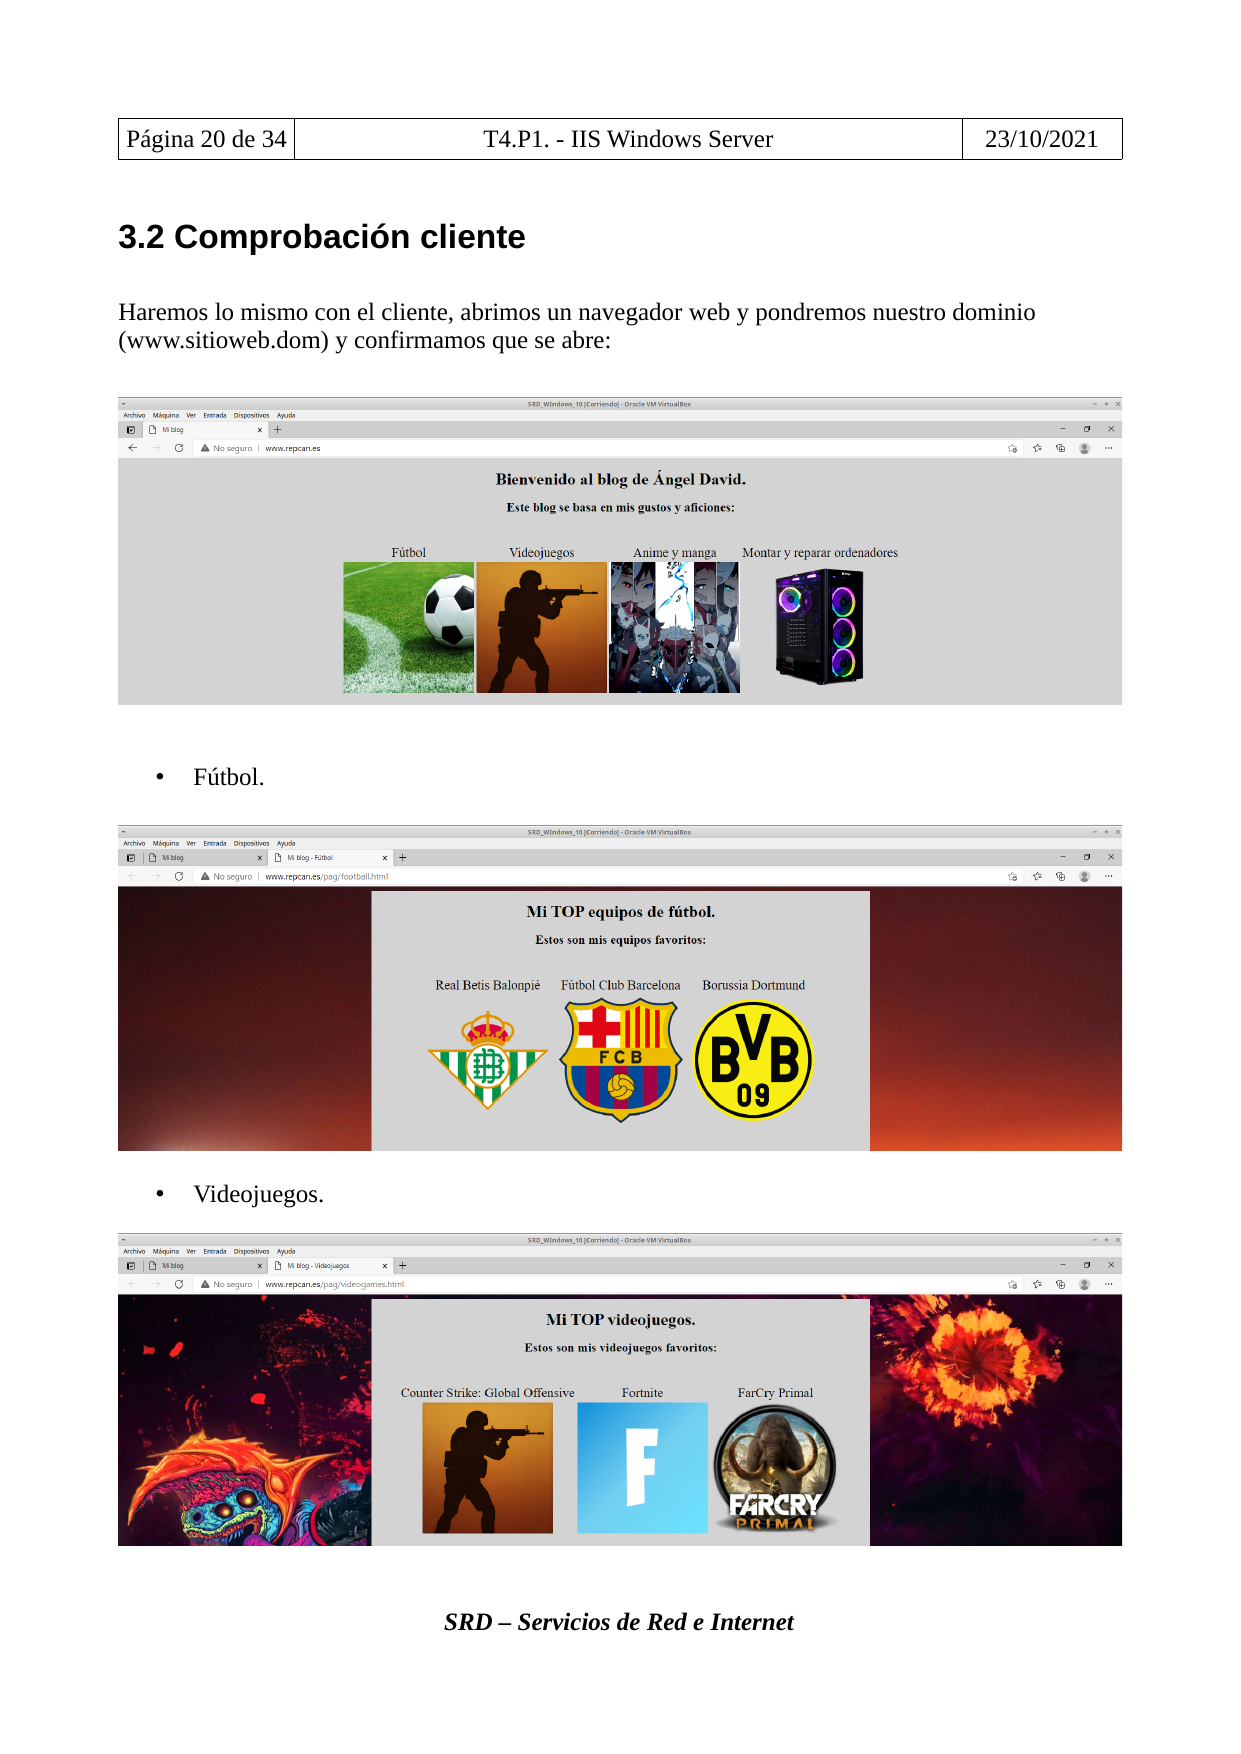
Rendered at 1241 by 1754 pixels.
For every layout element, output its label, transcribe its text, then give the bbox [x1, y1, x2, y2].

picture [118, 825, 1123, 1151]
list Videojuegos. [156, 1179, 1122, 1208]
picture [118, 397, 1123, 705]
text Haremos lo mismo con el cliente, abrimos un navegador web y pondremos nuestro dominio (www.sitioweb.dom) y confirmamos que se abre: [118, 297, 1122, 354]
picture [118, 1233, 1123, 1546]
list Fútbol. [156, 762, 1122, 791]
subtitle 3.2 Comprobación cliente [118, 217, 1122, 255]
